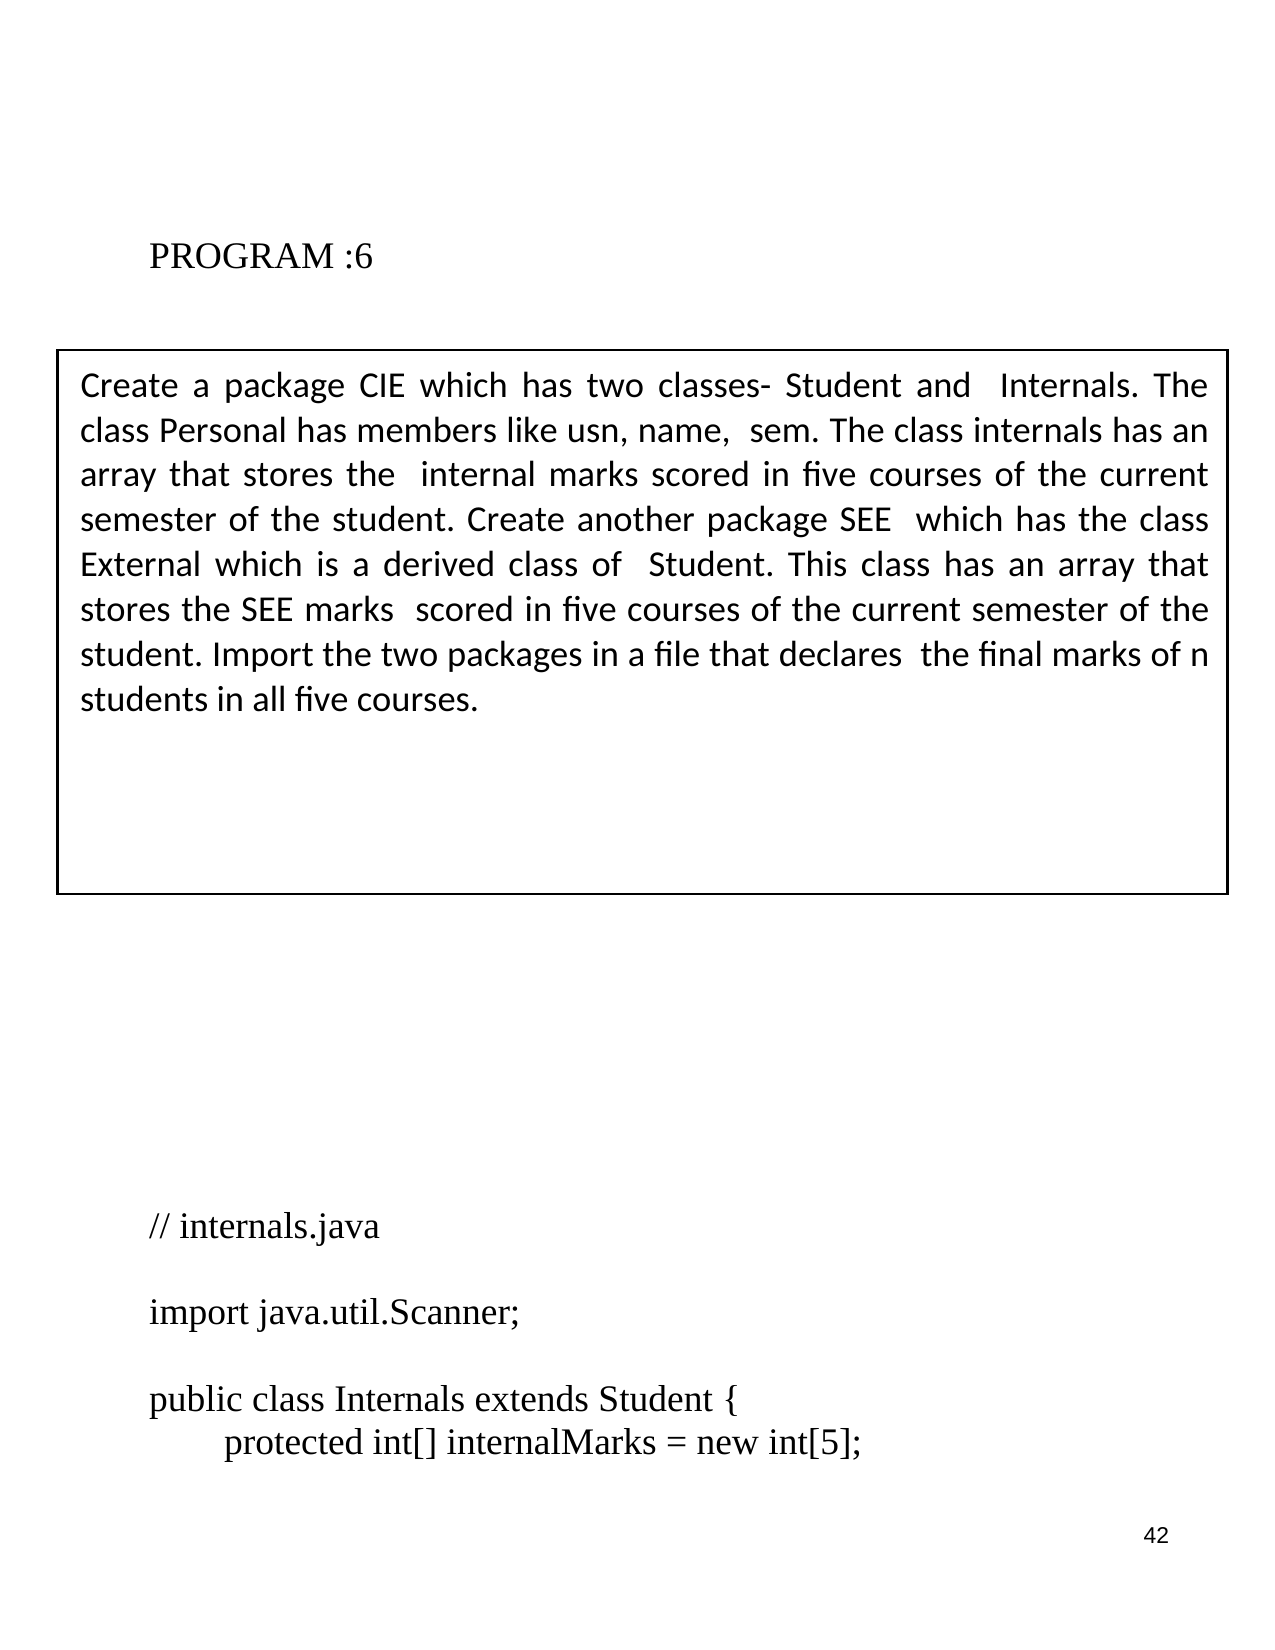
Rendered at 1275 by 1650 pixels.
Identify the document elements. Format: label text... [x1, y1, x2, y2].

table_header Create a package CIE which has two classes- Student and Internals. The class Personal has members like usn, name, sem. The class internals has an array that stores the internal marks scored in five courses of the current semester of the student. Create another package SEE which has the class External which is a derived class of Student. This class has an array that stores the SEE marks scored in five courses of the current semester of the student. Import the two packages in a file that declares the final marks of n students in all five courses. [59, 351, 1226, 893]
text PROGRAM :6 [149, 234, 1169, 277]
text protected int[] internalMarks = new int[5]; [149, 1419, 1169, 1462]
text public class Internals extends Student { [149, 1376, 1169, 1419]
text // internals.java [149, 1203, 1169, 1247]
text import java.util.Scanner; [149, 1290, 1169, 1333]
